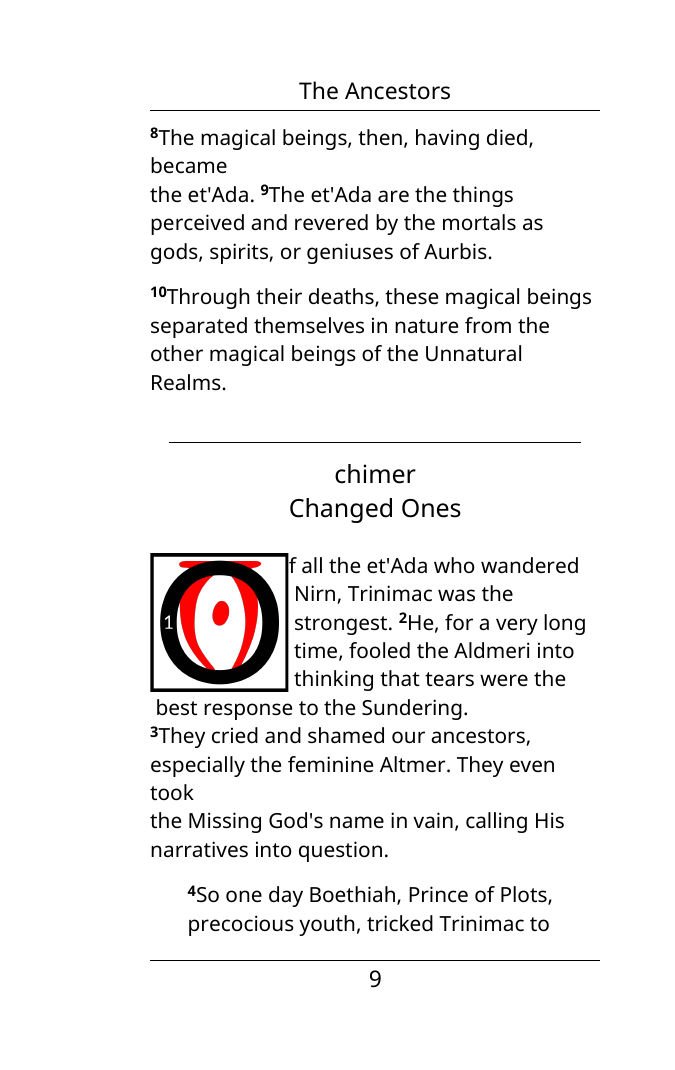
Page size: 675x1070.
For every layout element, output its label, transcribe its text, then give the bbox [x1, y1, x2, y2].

picture [150, 553, 289, 692]
text f all the et'Ada who wandered [150, 551, 600, 579]
text Changed Ones [150, 491, 600, 525]
text time, fooled the Aldmeri into [289, 636, 600, 664]
text 10Through their deaths, these magical beings separated themselves in nature from the other magical beings of the Unnatural Realms. [150, 282, 600, 396]
text 4So one day Boethiah, Prince of Plots, precocious youth, tricked Trinimac to [187, 881, 562, 937]
text 8The magical beings, then, having died, became the et'Ada. 9The et'Ada are the things perceived and revered by the mortals as gods, spirits, or geniuses of Aurbis. [150, 123, 600, 265]
text thinking that tears were the [150, 664, 600, 693]
text strongest. 2He, for a very long [289, 608, 600, 636]
text chimer [150, 457, 600, 491]
text 3They cried and shamed our ancestors, especially the feminine Altmer. They even took the Missing God's name in vain, calling His narratives into question. [150, 721, 600, 863]
text Nirn, Trinimac was the [289, 579, 600, 608]
text best response to the Sundering. [150, 693, 600, 721]
